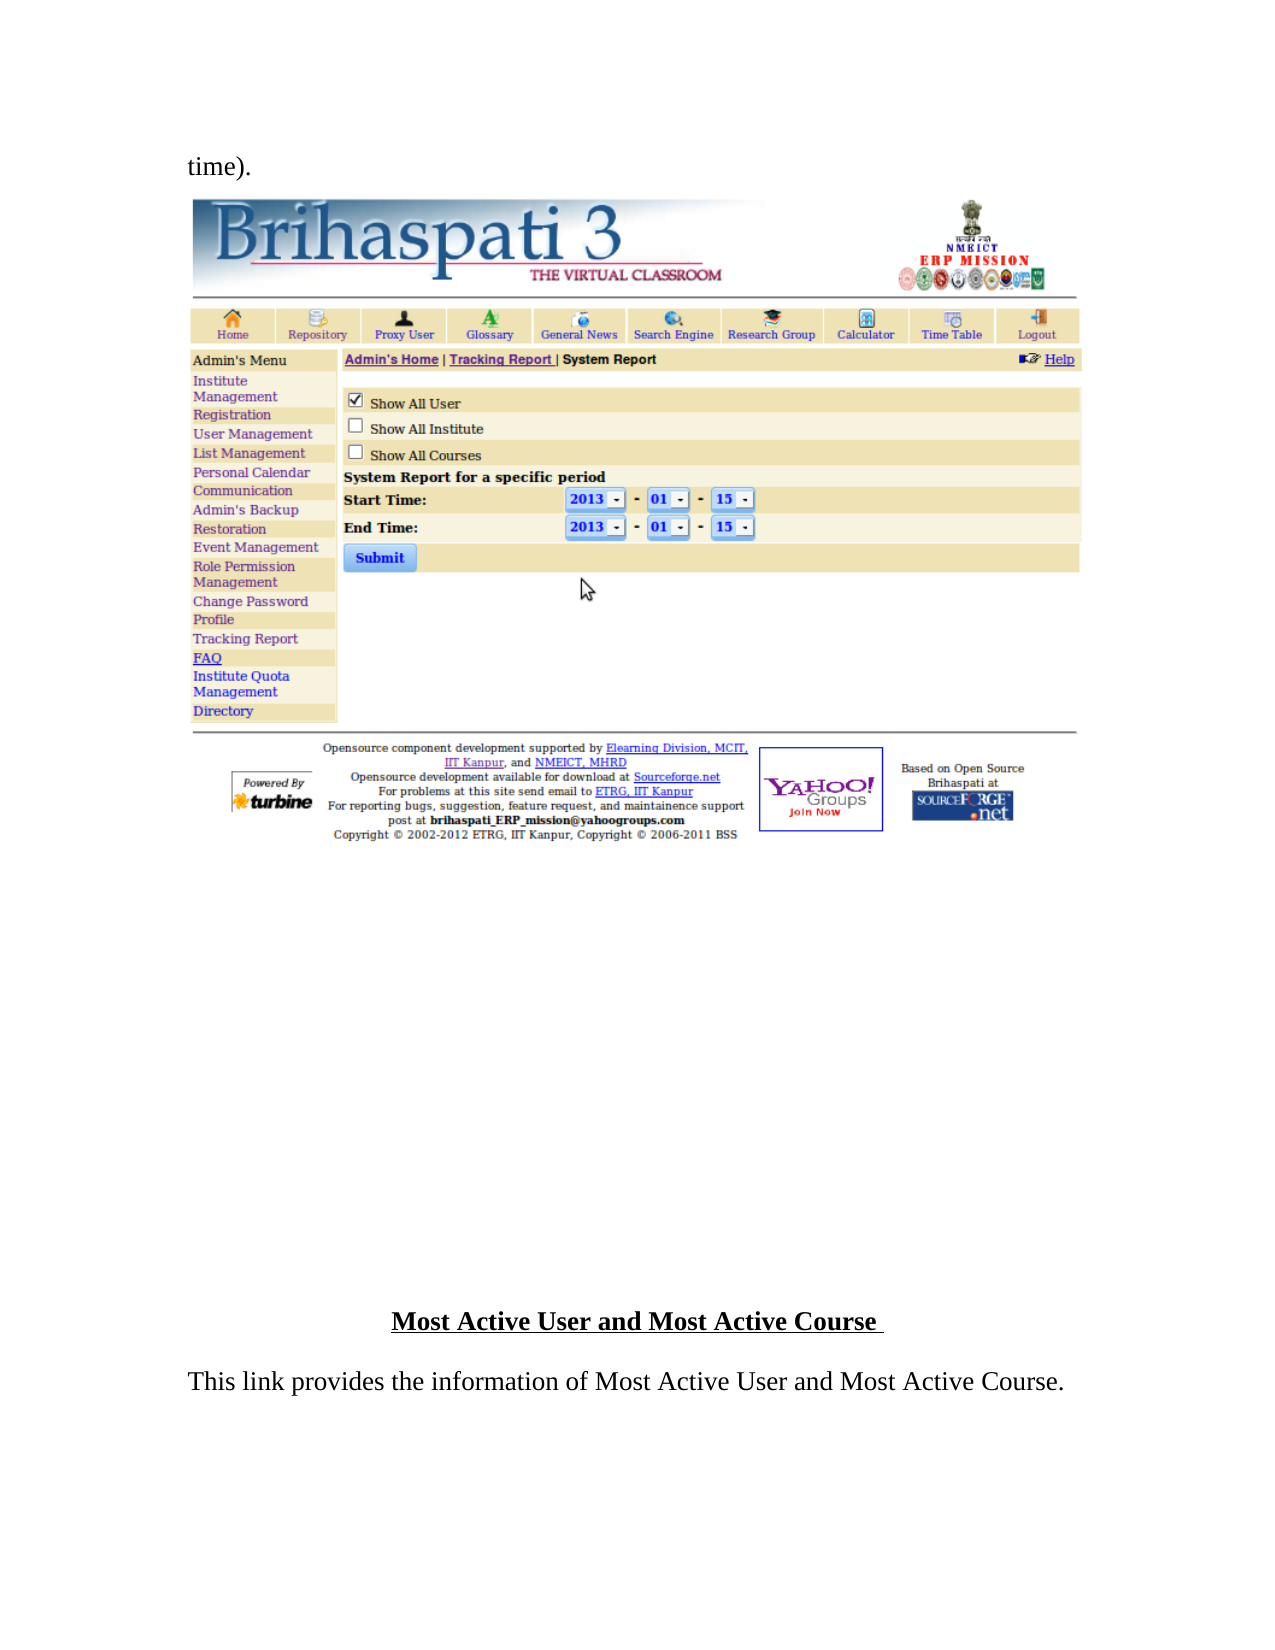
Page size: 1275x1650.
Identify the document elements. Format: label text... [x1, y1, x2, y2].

text time). [187, 150, 1087, 181]
text This link provides the information of Most Active User and Most Active Course. [187, 1365, 1087, 1396]
text Most Active User and Most Active Course [187, 1305, 1087, 1336]
picture [187, 193, 1088, 852]
